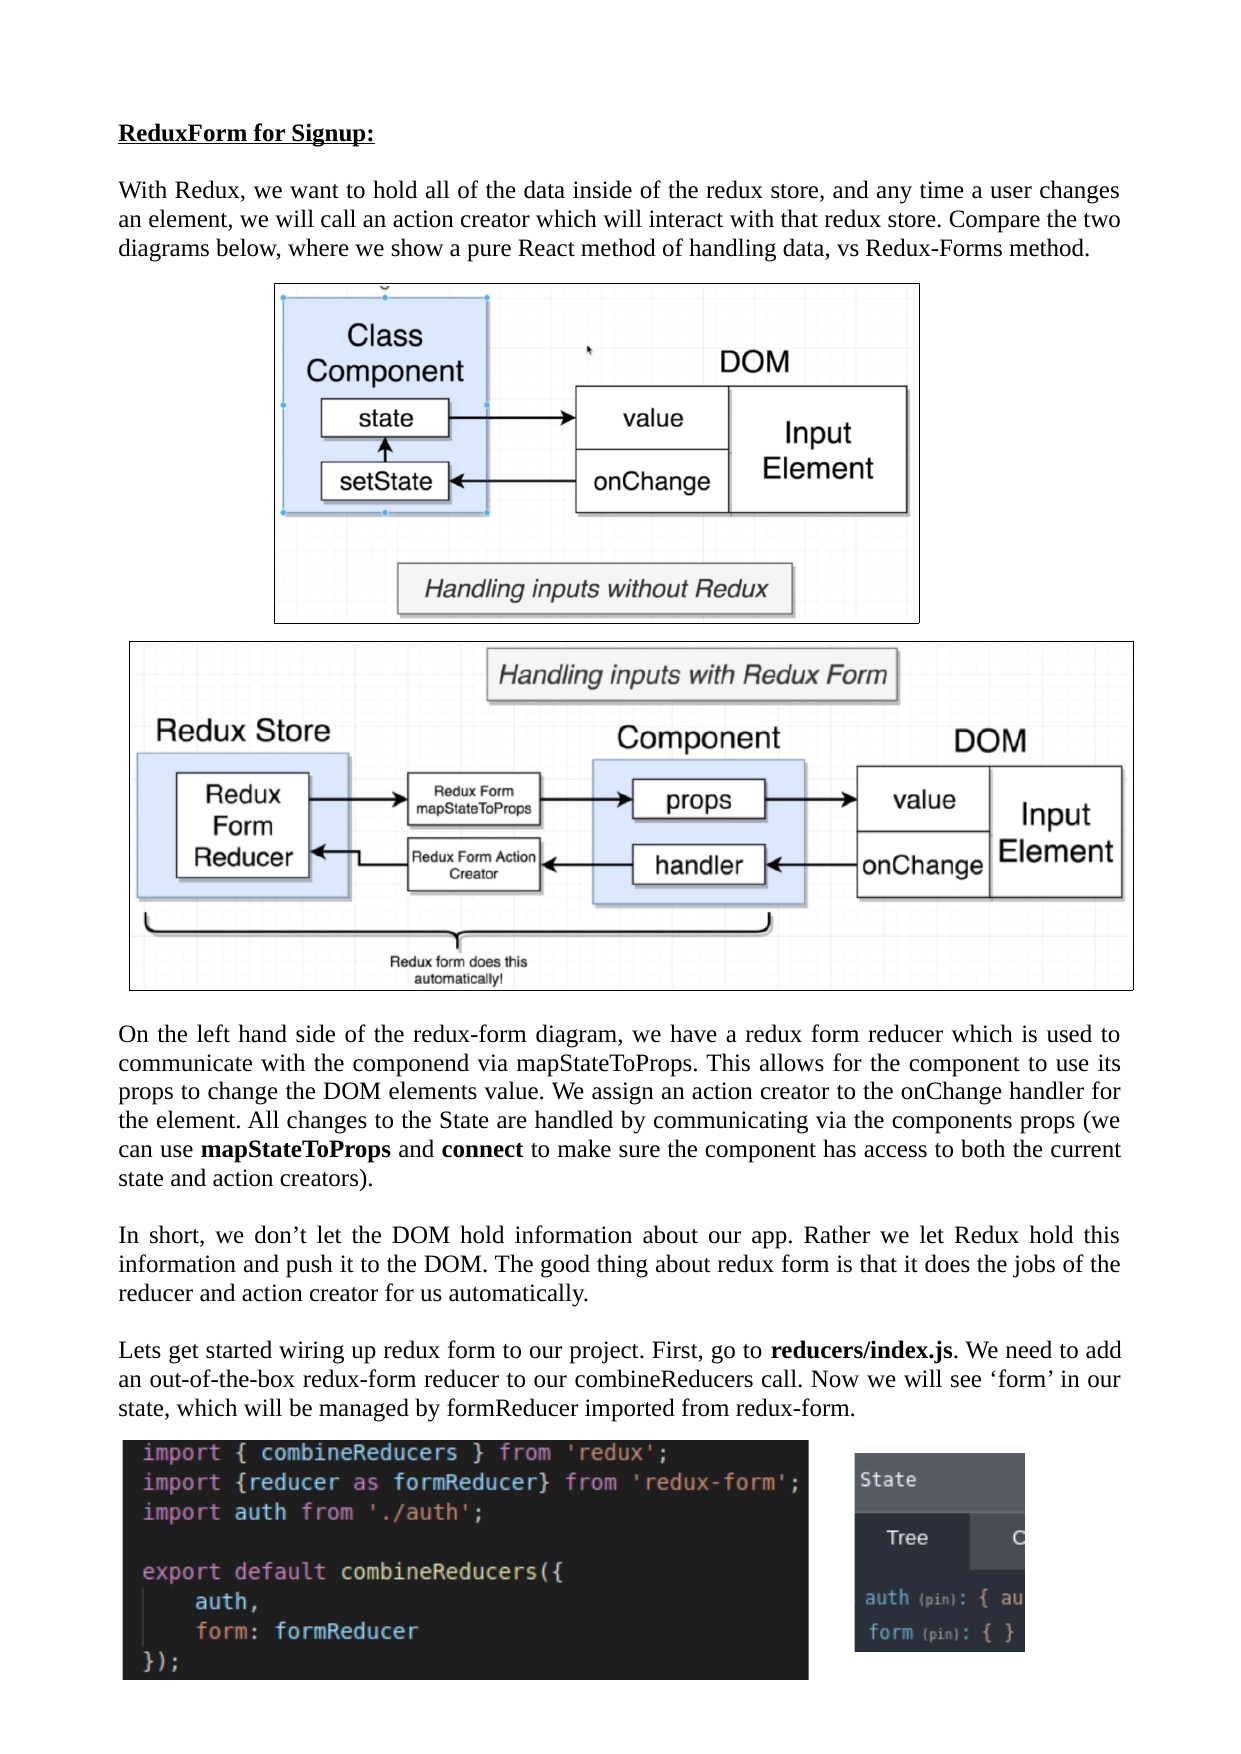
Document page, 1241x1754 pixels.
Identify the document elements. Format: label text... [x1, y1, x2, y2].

text ReduxForm for Signup: [118, 118, 1122, 147]
picture [854, 1453, 1025, 1652]
text In short, we don’t let the DOM hold information about our app. Rather we let Redux hold this information and push it to the DOM. The good thing about redux form is that it does the jobs of the reducer and action creator for us automatically. [118, 1220, 1122, 1306]
picture [122, 1440, 809, 1680]
text On the left hand side of the redux-form diagram, we have a redux form reducer which is used to communicate with the componend via mapStateToProps. This allows for the component to use its props to change the DOM elements value. We assign an action creator to the onChange handler for the element. All changes to the State are handled by communicating via the components props (we can use mapStateToProps and connect to make sure the component has access to both the current state and action creators). [118, 1019, 1122, 1191]
picture [276, 286, 916, 621]
text Lets get started wiring up redux form to our project. First, go to reducers/index.js. We need to add an out-of-the-box redux-form reducer to our combineReducers call. Now we will see ‘form’ in our state, which will be managed by formReducer imported from redux-form. [118, 1335, 1122, 1421]
text With Redux, we want to hold all of the data inside of the redux store, and any time a user changes an element, we will call an action creator which will interact with that redux store. Compare the two diagrams below, where we show a pure React method of handling data, vs Redux-Forms method. [118, 176, 1122, 262]
picture [131, 643, 1130, 988]
